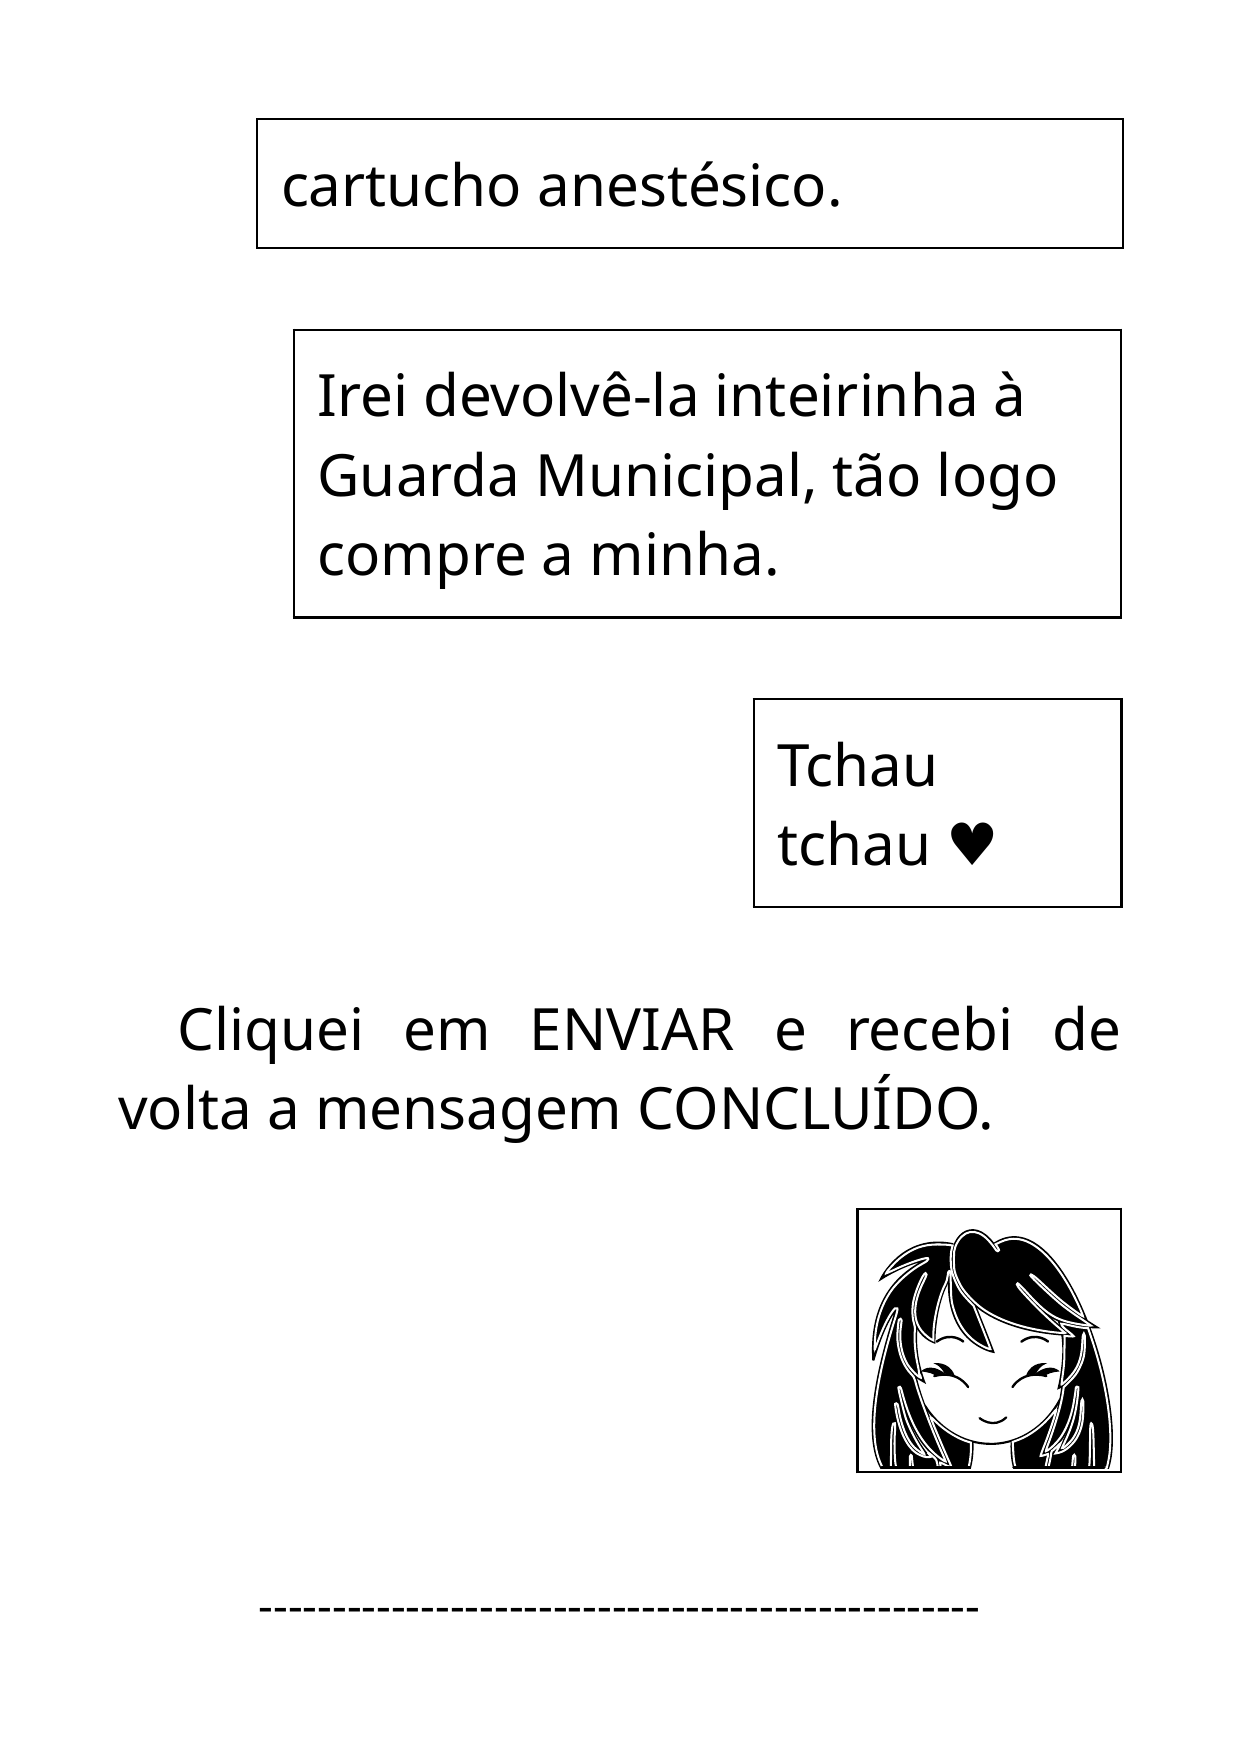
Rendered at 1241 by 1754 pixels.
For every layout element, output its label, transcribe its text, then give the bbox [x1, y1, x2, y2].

table_header cartucho anestésico. [258, 120, 1122, 247]
table_header Irei devolvê-la inteirinha à Guarda Municipal, tão logo compre a minha. [295, 331, 1120, 616]
text Cliquei em ENVIAR e recebi de volta a mensagem CONCLUÍDO. [118, 988, 1122, 1147]
table_header Tchau tchau ♥ [755, 700, 1120, 906]
